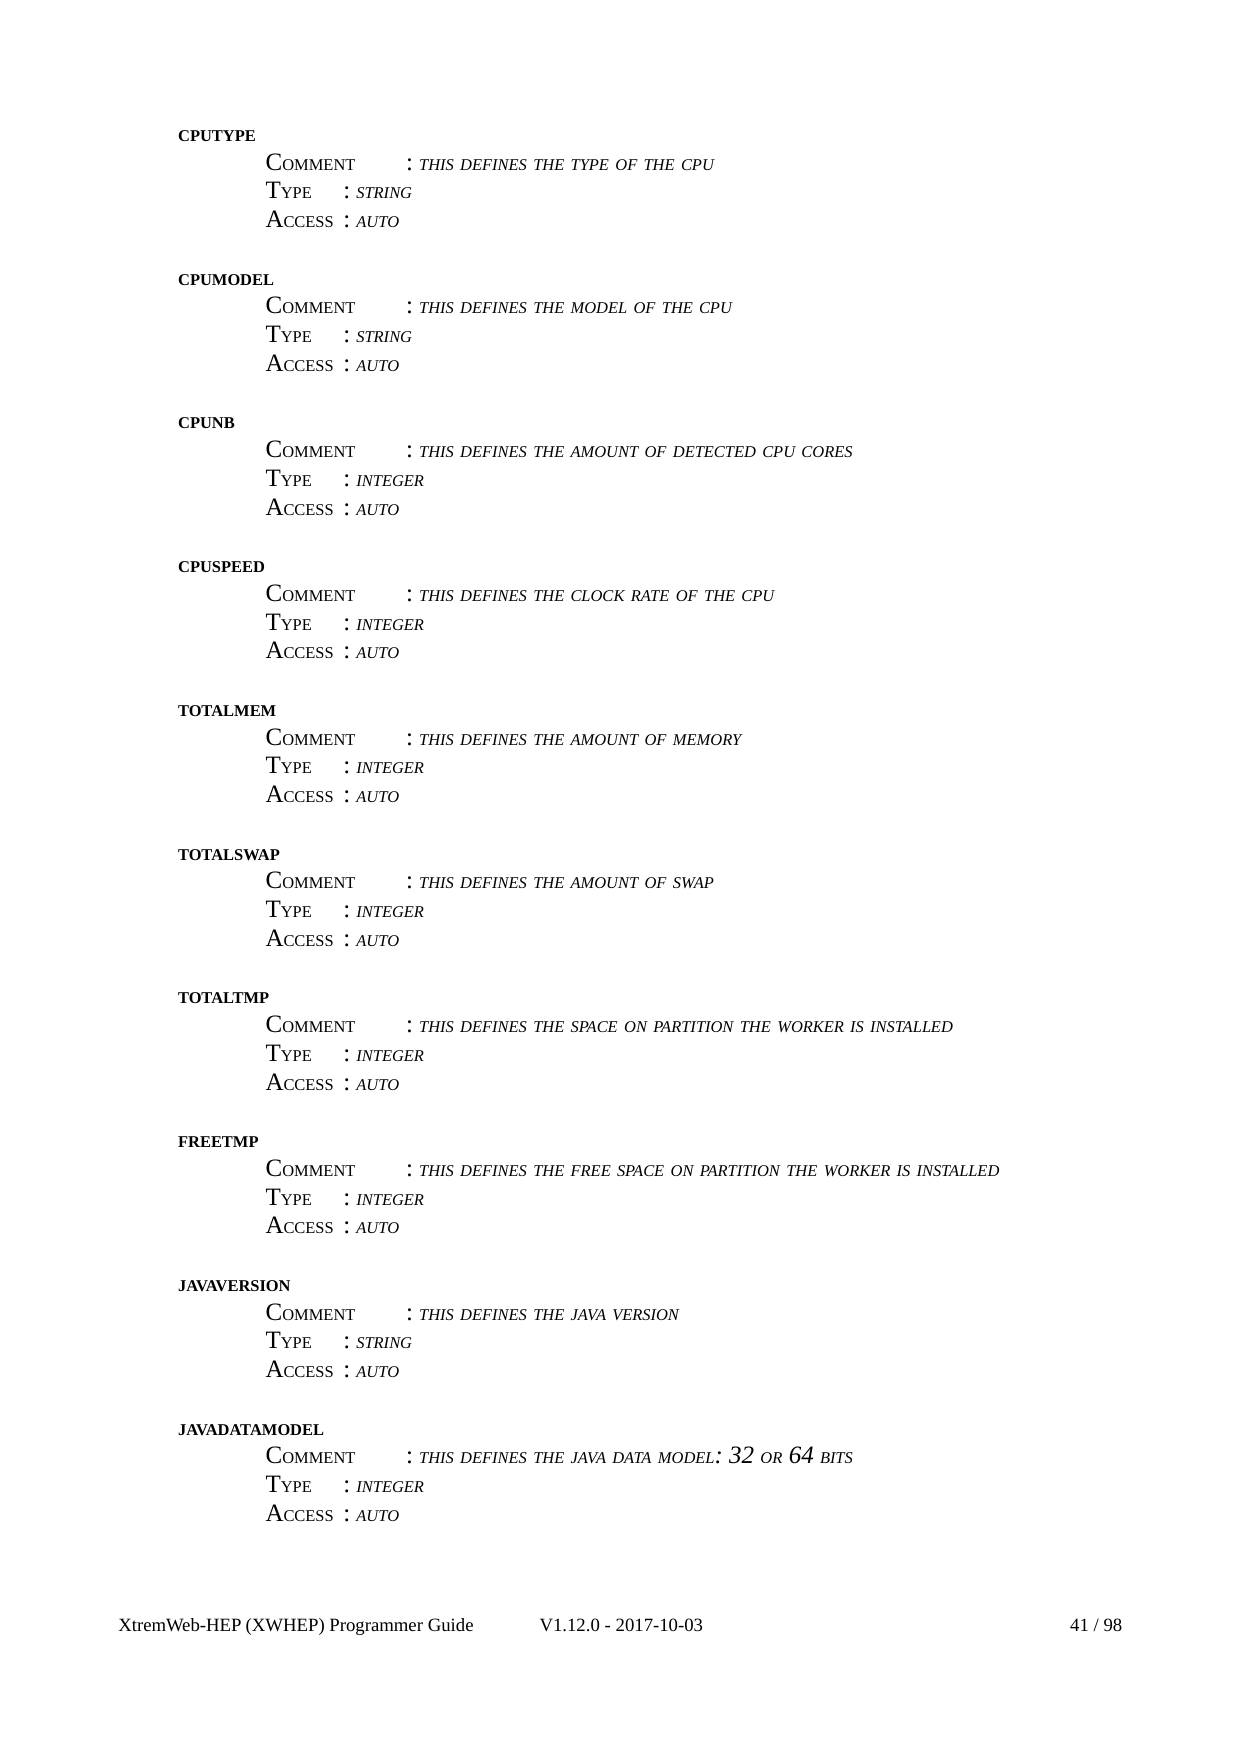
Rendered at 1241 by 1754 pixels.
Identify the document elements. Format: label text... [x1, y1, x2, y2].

text Access : auto [265, 779, 1122, 808]
text cputype [178, 118, 1122, 147]
text Access : auto [265, 204, 1122, 233]
text Access : auto [265, 1354, 1122, 1383]
text Comment : this defines the java data model: 32 or 64 bits [265, 1441, 1122, 1469]
text Comment : this defines the type of the cpu [265, 147, 1122, 176]
text Comment : this defines the free space on partition the worker is installed [265, 1153, 1122, 1182]
text Type : integer [265, 1469, 1122, 1498]
text Type : string [265, 319, 1122, 348]
text totaltmp [178, 981, 1122, 1009]
text Comment : this defines the java version [265, 1297, 1122, 1326]
text Access : auto [265, 1211, 1122, 1239]
text Type : integer [265, 607, 1122, 636]
text Type : integer [265, 1182, 1122, 1211]
text cpuspeed [178, 549, 1122, 578]
text Access : auto [265, 492, 1122, 521]
text Type : integer [265, 1038, 1122, 1067]
text Type : integer [265, 894, 1122, 923]
text cpunb [178, 406, 1122, 434]
text Access : auto [265, 1067, 1122, 1096]
text Comment : this defines the amount of memory [265, 722, 1122, 751]
text Access : auto [265, 1498, 1122, 1527]
text freetmp [178, 1124, 1122, 1153]
text Comment : this defines the amount of swap [265, 866, 1122, 894]
text cpumodel [178, 262, 1122, 291]
text totalmem [178, 693, 1122, 722]
text Access : auto [265, 348, 1122, 377]
text Comment : this defines the space on partition the worker is installed [265, 1009, 1122, 1038]
text Comment : this defines the clock rate of the cpu [265, 578, 1122, 607]
text Access : auto [265, 636, 1122, 664]
text Comment : this defines the model of the cpu [265, 291, 1122, 319]
text Type : string [265, 176, 1122, 204]
text Access : auto [265, 923, 1122, 952]
text Type : string [265, 1326, 1122, 1354]
text javaversion [178, 1268, 1122, 1297]
text totalswap [178, 837, 1122, 866]
text javadatamodel [178, 1412, 1122, 1441]
text Type : integer [265, 463, 1122, 492]
text Type : integer [265, 751, 1122, 779]
text Comment : this defines the amount of detected cpu cores [265, 434, 1122, 463]
